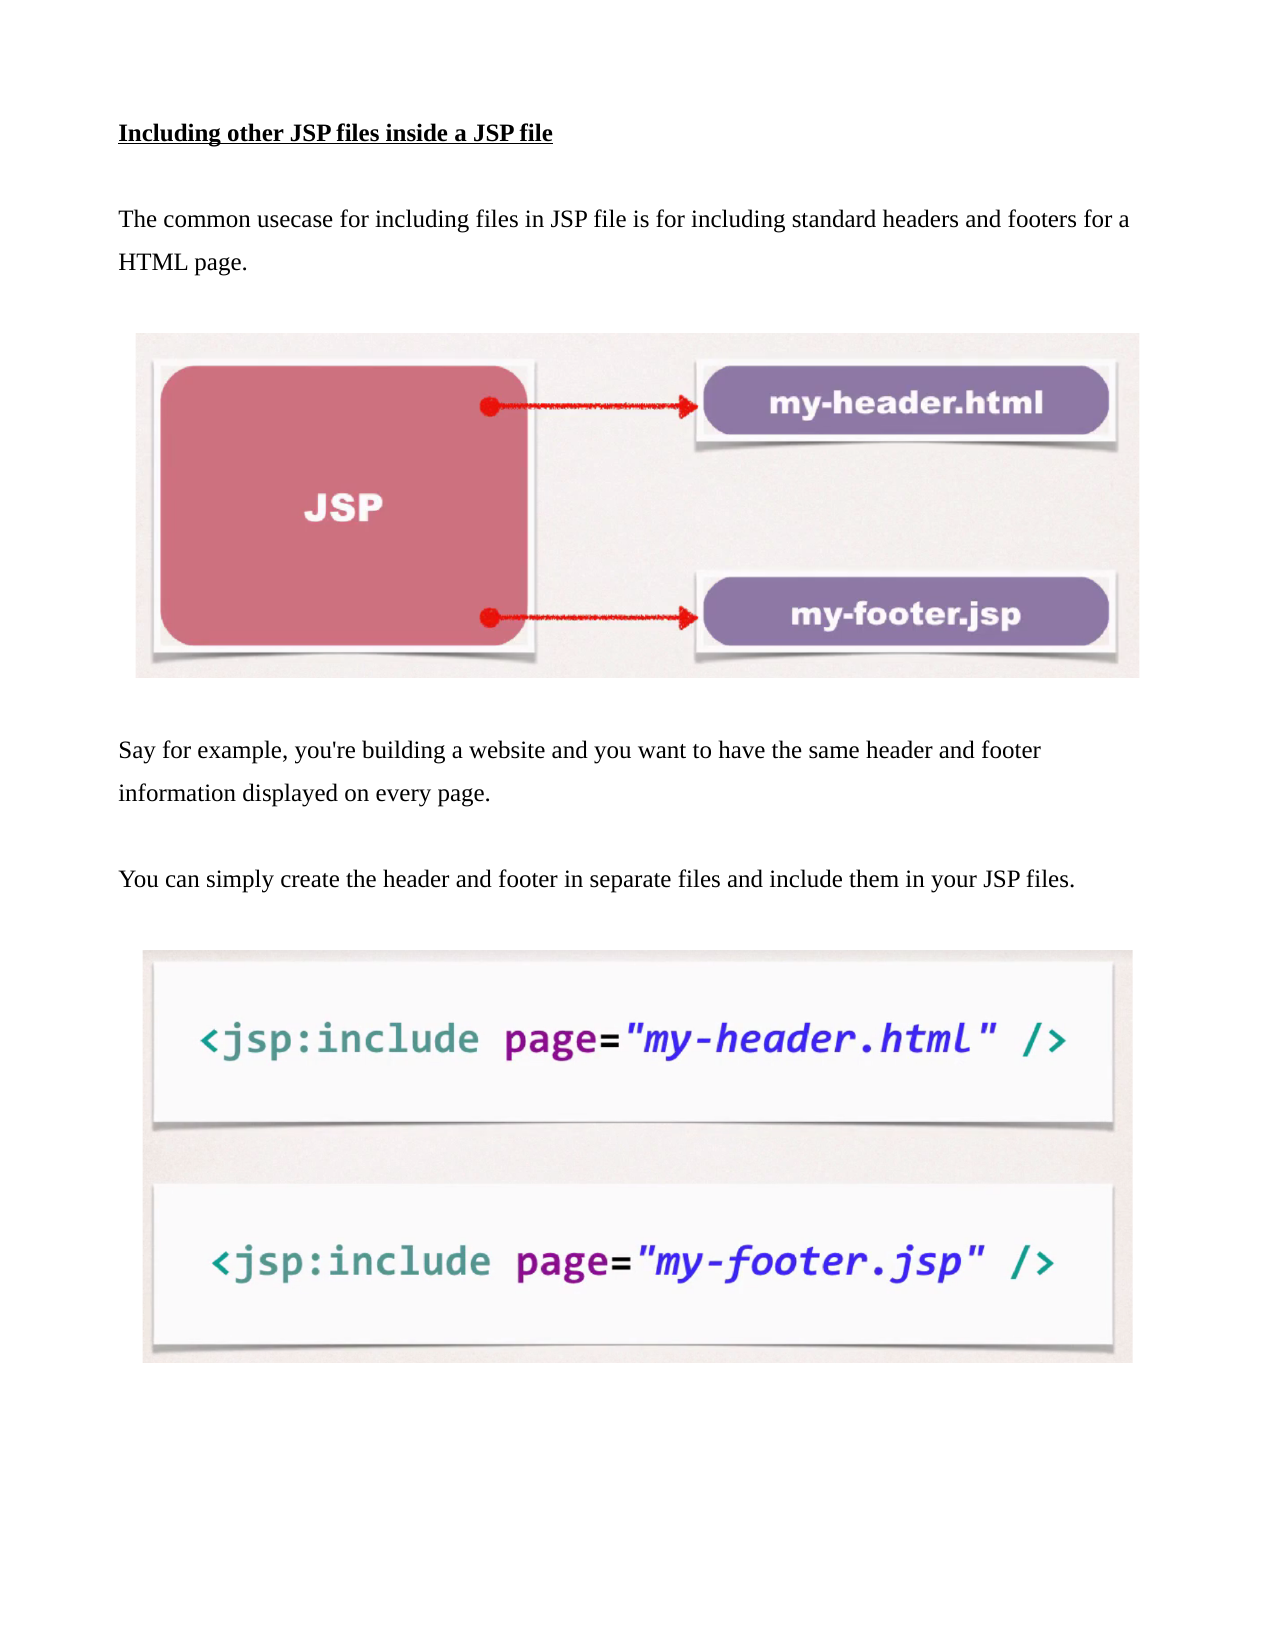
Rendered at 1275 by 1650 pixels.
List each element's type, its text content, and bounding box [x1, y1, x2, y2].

picture [135, 333, 1140, 678]
text Including other JSP files inside a JSP file [118, 118, 1157, 147]
text You can simply create the header and footer in separate files and include them in your JSP files. [118, 864, 1157, 893]
text Say for example, you're building a website and you want to have the same header and footer information displayed on every page. [118, 735, 1157, 807]
text The common usecase for including files in JSP file is for including standard headers and footers for a HTML page. [118, 204, 1157, 276]
picture [142, 950, 1133, 1363]
